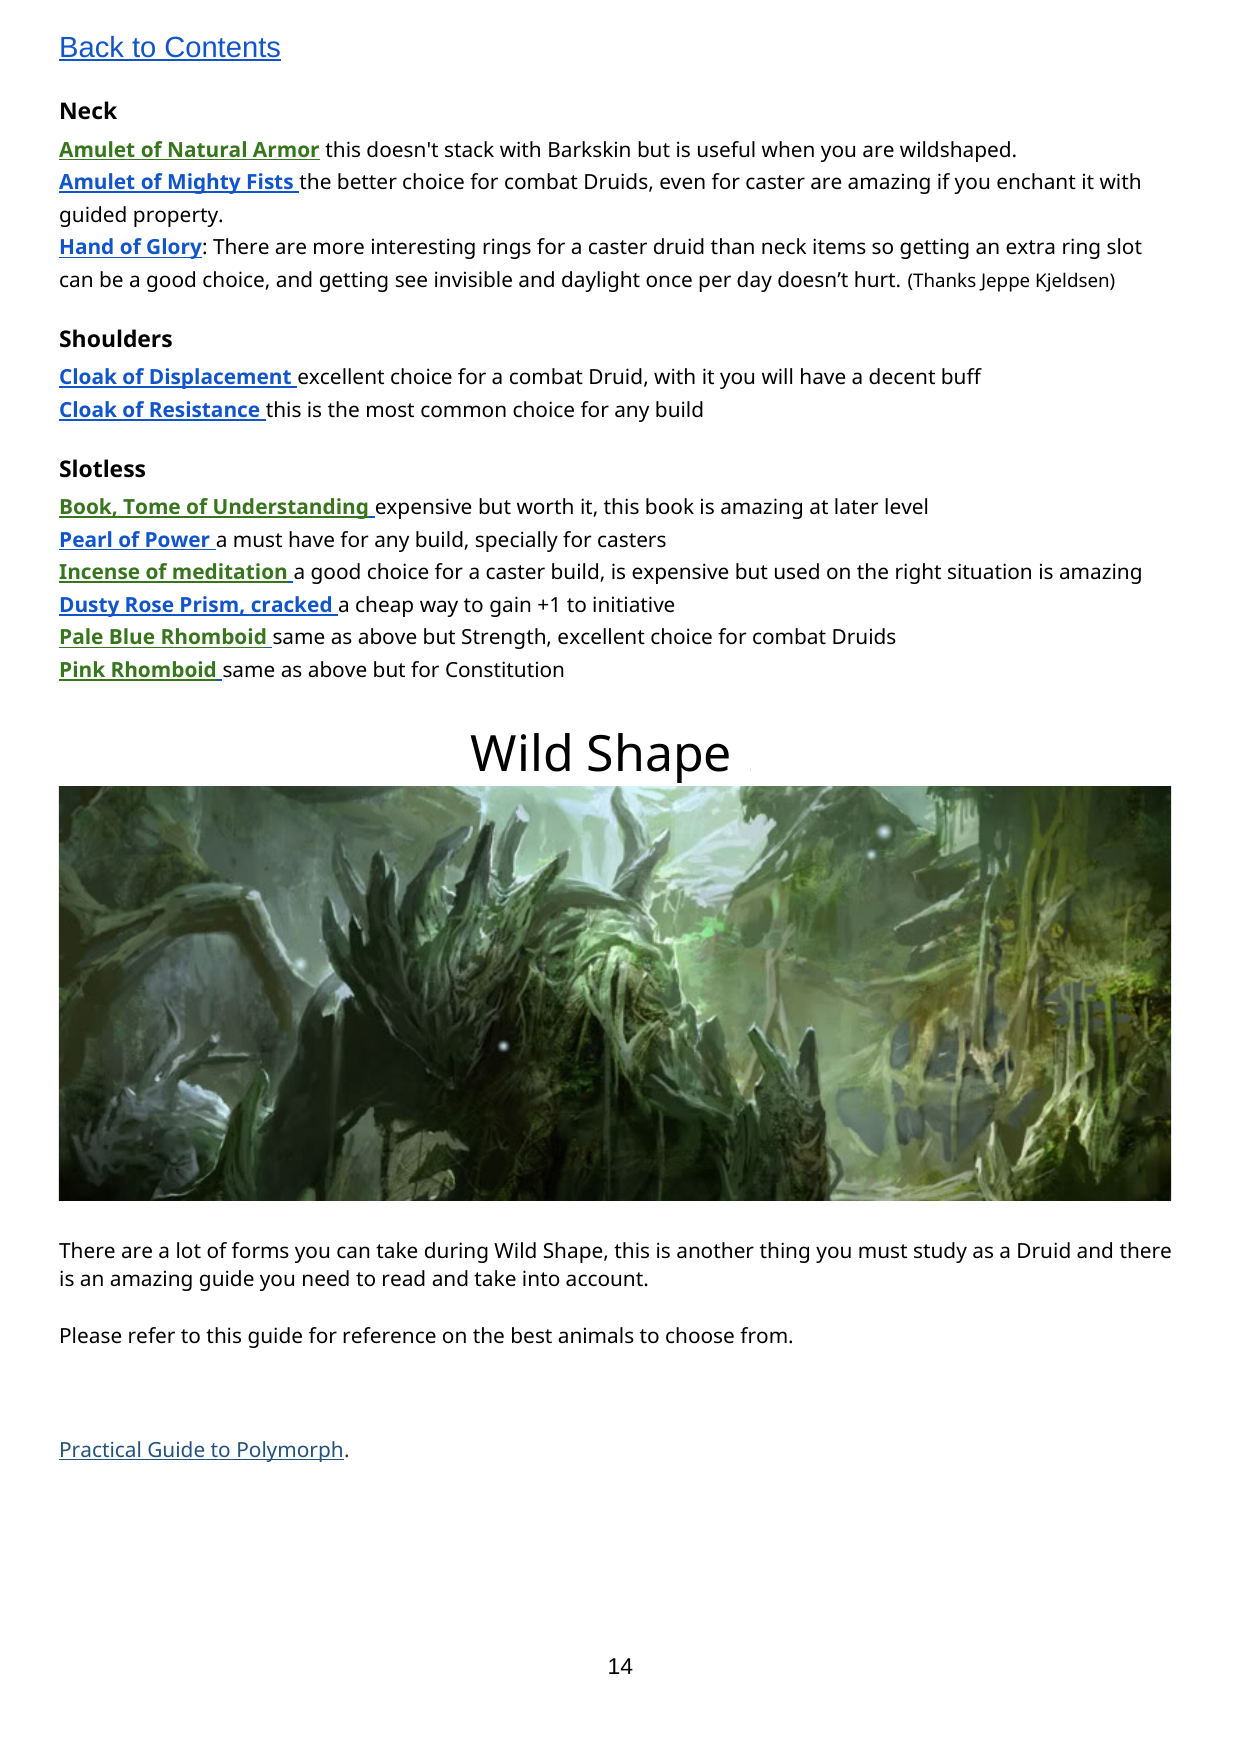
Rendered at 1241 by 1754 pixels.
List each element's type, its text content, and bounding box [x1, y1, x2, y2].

text Dusty Rose Prism, cracked a cheap way to gain +1 to initiative [59, 590, 1181, 618]
text Book, Tome of Understanding expensive but worth it, this book is amazing at later level [59, 492, 1181, 521]
text Hand of Glory: There are more interesting rings for a caster druid than neck items so getting an extra ring slot can be a good choice, and getting see invisible and daylight once per day doesn’t hurt. (Thanks Jeppe Kjeldsen) [59, 232, 1181, 293]
picture [58, 786, 1172, 1201]
text Amulet of Natural Armor this doesn't stack with Barkskin but is useful when you are wildshaped. [59, 135, 1181, 163]
text Cloak of Displacement excellent choice for a combat Druid, with it you will have a decent buff [59, 362, 1181, 391]
text Incense of meditation a good choice for a caster build, is expensive but used on the right situation is amazing [59, 557, 1181, 586]
text Amulet of Mighty Fists the better choice for combat Druids, even for caster are amazing if you enchant it with guided property. [59, 167, 1181, 228]
subtitle Neck [59, 95, 1181, 126]
text Please refer to this guide for reference on the best animals to choose from. [59, 1321, 1181, 1349]
subtitle Slotless [59, 452, 1181, 484]
title Wild Shape [59, 718, 1181, 786]
text Cloak of Resistance this is the most common choice for any build [59, 395, 1181, 423]
text There are a lot of forms you can take during Wild Shape, this is another thing you must study as a Druid and there is an amazing guide you need to read and take into account. [59, 1236, 1181, 1293]
text Practical Guide to Polymorph. [59, 1435, 1181, 1463]
text Pale Blue Rhomboid same as above but Strength, excellent choice for combat Druids [59, 622, 1181, 651]
text Pearl of Power a must have for any build, specially for casters [59, 525, 1181, 553]
subtitle Shoulders [59, 323, 1181, 354]
text Pink Rhomboid same as above but for Constitution [59, 655, 1181, 683]
